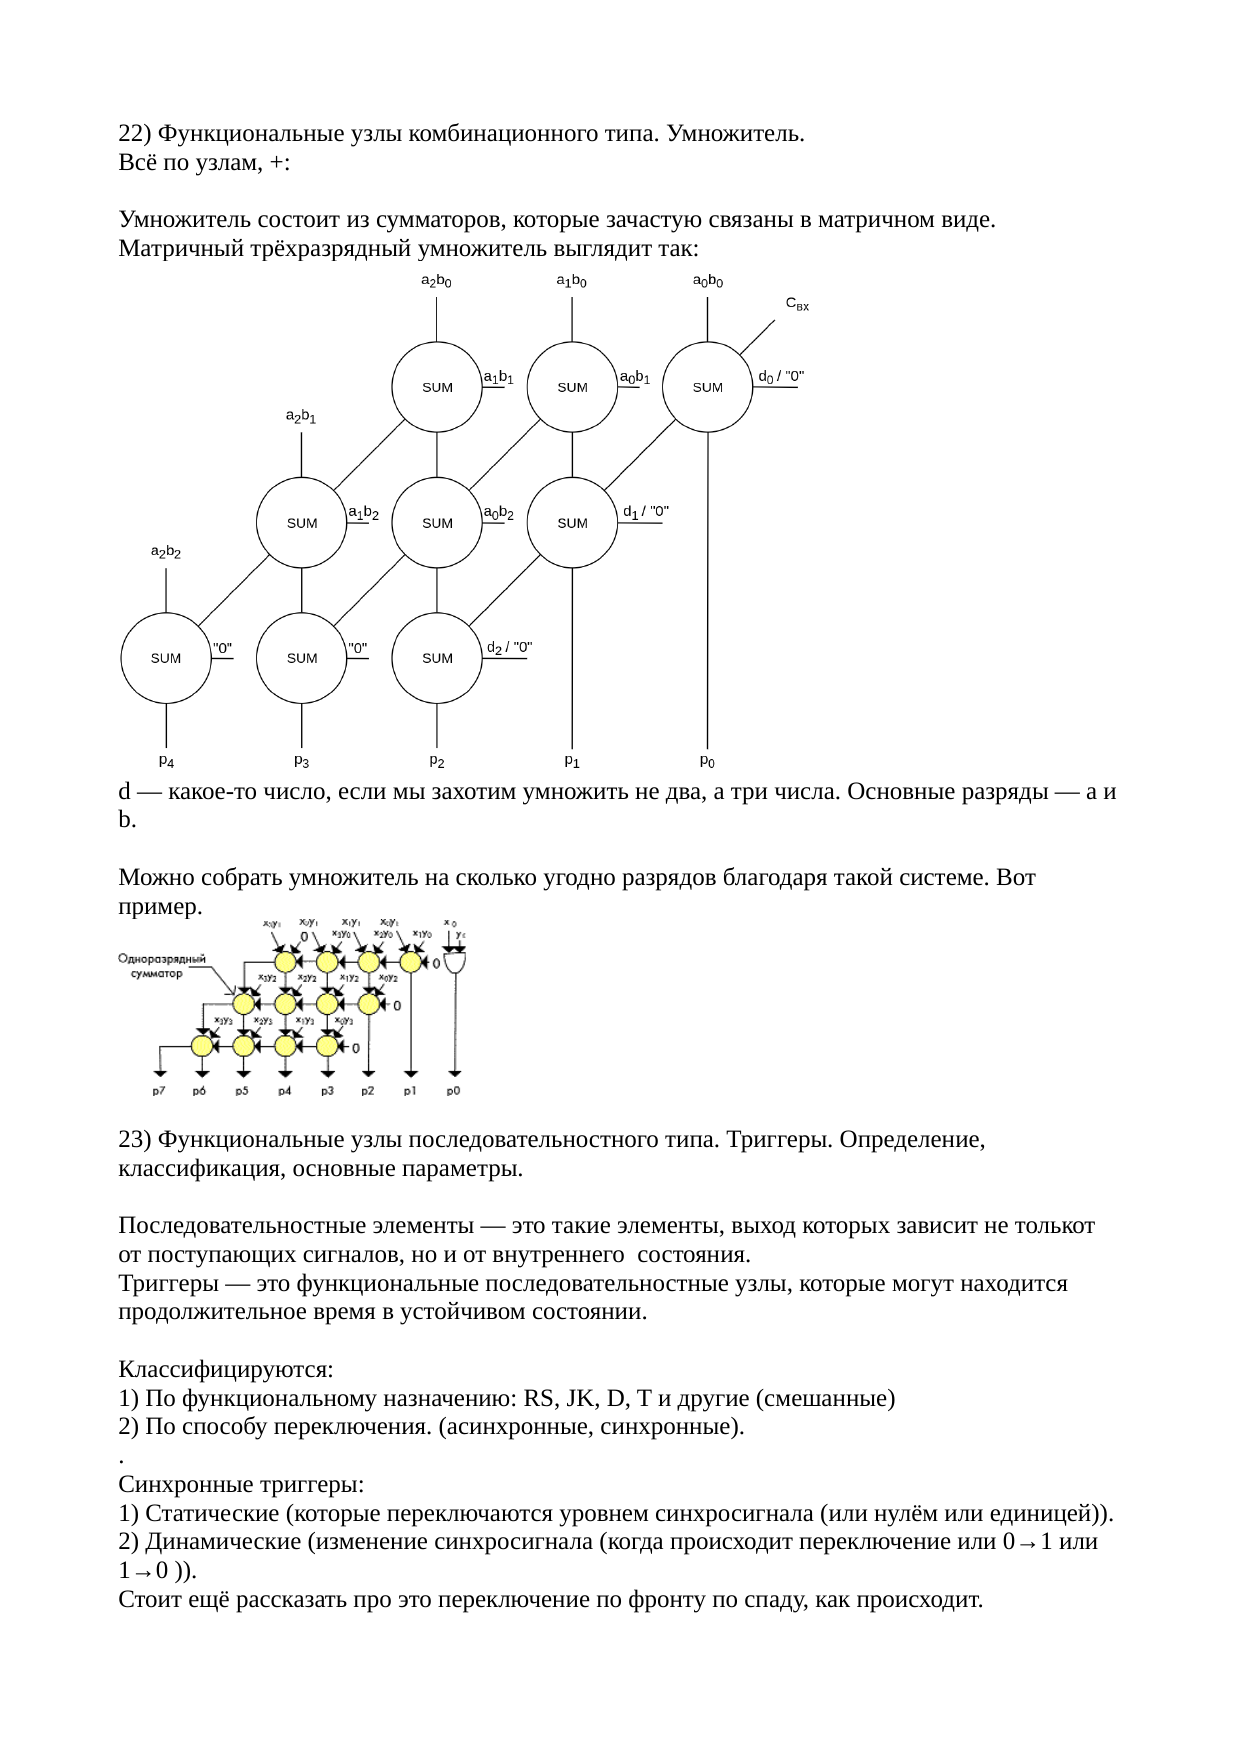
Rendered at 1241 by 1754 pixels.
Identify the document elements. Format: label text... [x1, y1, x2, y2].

text Стоит ещё рассказать про это переключение по фронту по спаду, как происходит. [118, 1584, 1122, 1613]
text d — какое-то число, если мы захотим умножить не два, а три числа. Основные разряды — a и b. [118, 776, 1122, 833]
text 1) Статические (которые переключаются уровнем синхросигнала (или нулём или единицей)). 2) Динамические (изменение синхросигнала (когда происходит переключение или 0→1 или 1→0 )). [118, 1498, 1122, 1584]
text 1) По функциональному назначению: RS, JK, D, T и другие (смешанные) [118, 1383, 1122, 1411]
text Триггеры — это функциональные последовательностные узлы, которые могут находится продолжительное время в устойчивом состоянии. [118, 1268, 1122, 1325]
text 23) Функциональные узлы последовательностного типа. Триггеры. Определение, классификация, основные параметры. [118, 1124, 1122, 1181]
text Последовательностные элементы — это такие элементы, выход которых зависит не толькот от поступающих сигналов, но и от внутреннего состояния. [118, 1210, 1122, 1268]
text Классифицируются: [118, 1354, 1122, 1383]
text Умножитель состоит из сумматоров, которые зачастую связаны в матричном виде. Матричный трёхразрядный умножитель выглядит так: [118, 204, 1122, 262]
picture [118, 919, 466, 1096]
text 22) Функциональные узлы комбинационного типа. Умножитель. [118, 118, 1122, 147]
text Всё по узлам, +: [118, 147, 1122, 176]
text 2) По способу переключения. (асинхронные, синхронные). . Синхронные триггеры: [118, 1411, 1122, 1498]
picture [118, 261, 824, 776]
text Можно собрать умножитель на сколько угодно разрядов благодаря такой системе. Вот пример. [118, 862, 1122, 919]
